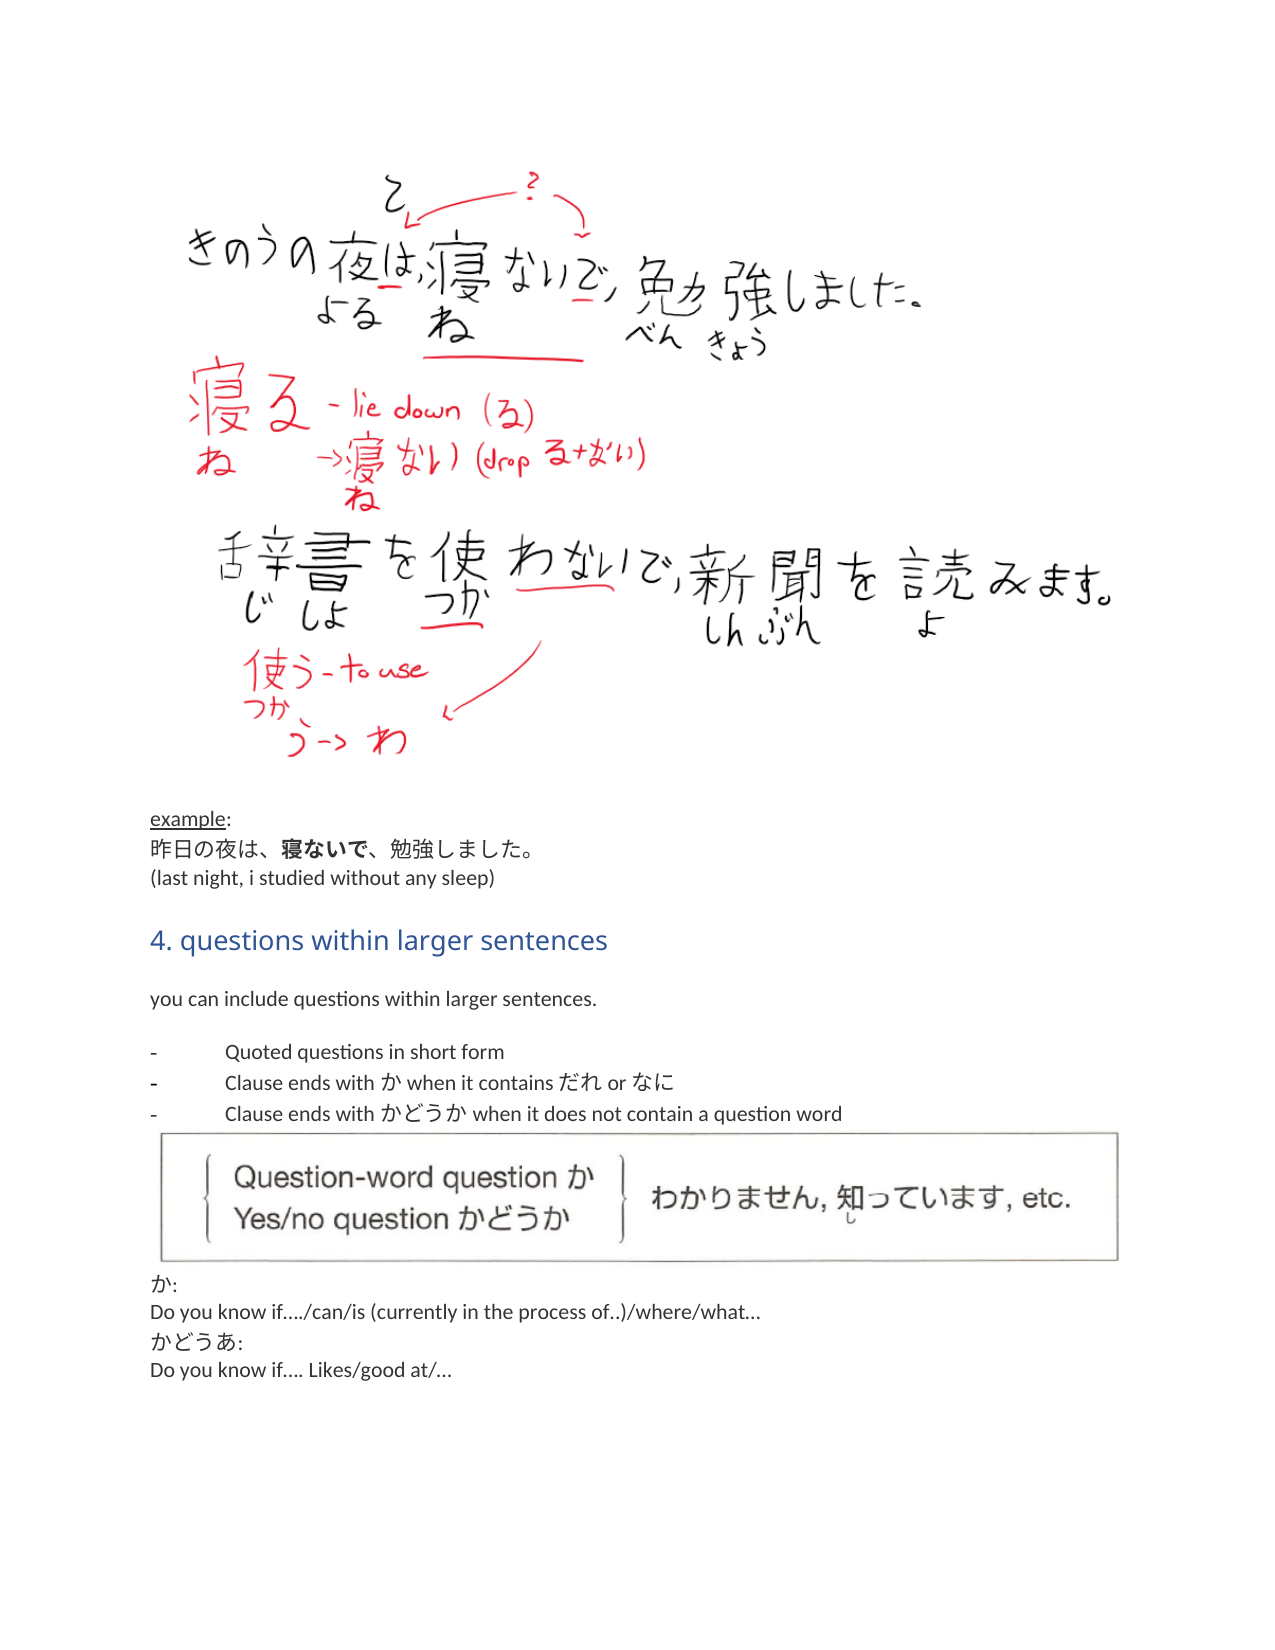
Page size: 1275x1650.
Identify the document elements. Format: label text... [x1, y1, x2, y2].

picture [150, 1128, 1125, 1267]
list Clause ends with か when it contains だれ or なに [150, 1065, 1125, 1096]
text かどうあ: [150, 1325, 1125, 1357]
text 昨日の夜は、寝ないで、勉強しました。 [150, 832, 1125, 864]
text か: [150, 1267, 1125, 1298]
text (last night, i studied without any sleep) [150, 864, 1125, 890]
text Do you know if…./can/is (currently in the process of..)/where/what… [150, 1298, 1125, 1325]
subtitle 4. questions within larger sentences [150, 921, 1125, 958]
text you can include questions within larger sentences. [150, 985, 1125, 1011]
picture [150, 149, 1125, 779]
text example: [150, 805, 1125, 832]
list Clause ends with かどうか when it does not contain a question word [150, 1096, 1125, 1128]
text Do you know if…. Likes/good at/… [150, 1357, 1125, 1383]
list Quoted questions in short form [150, 1038, 1125, 1065]
